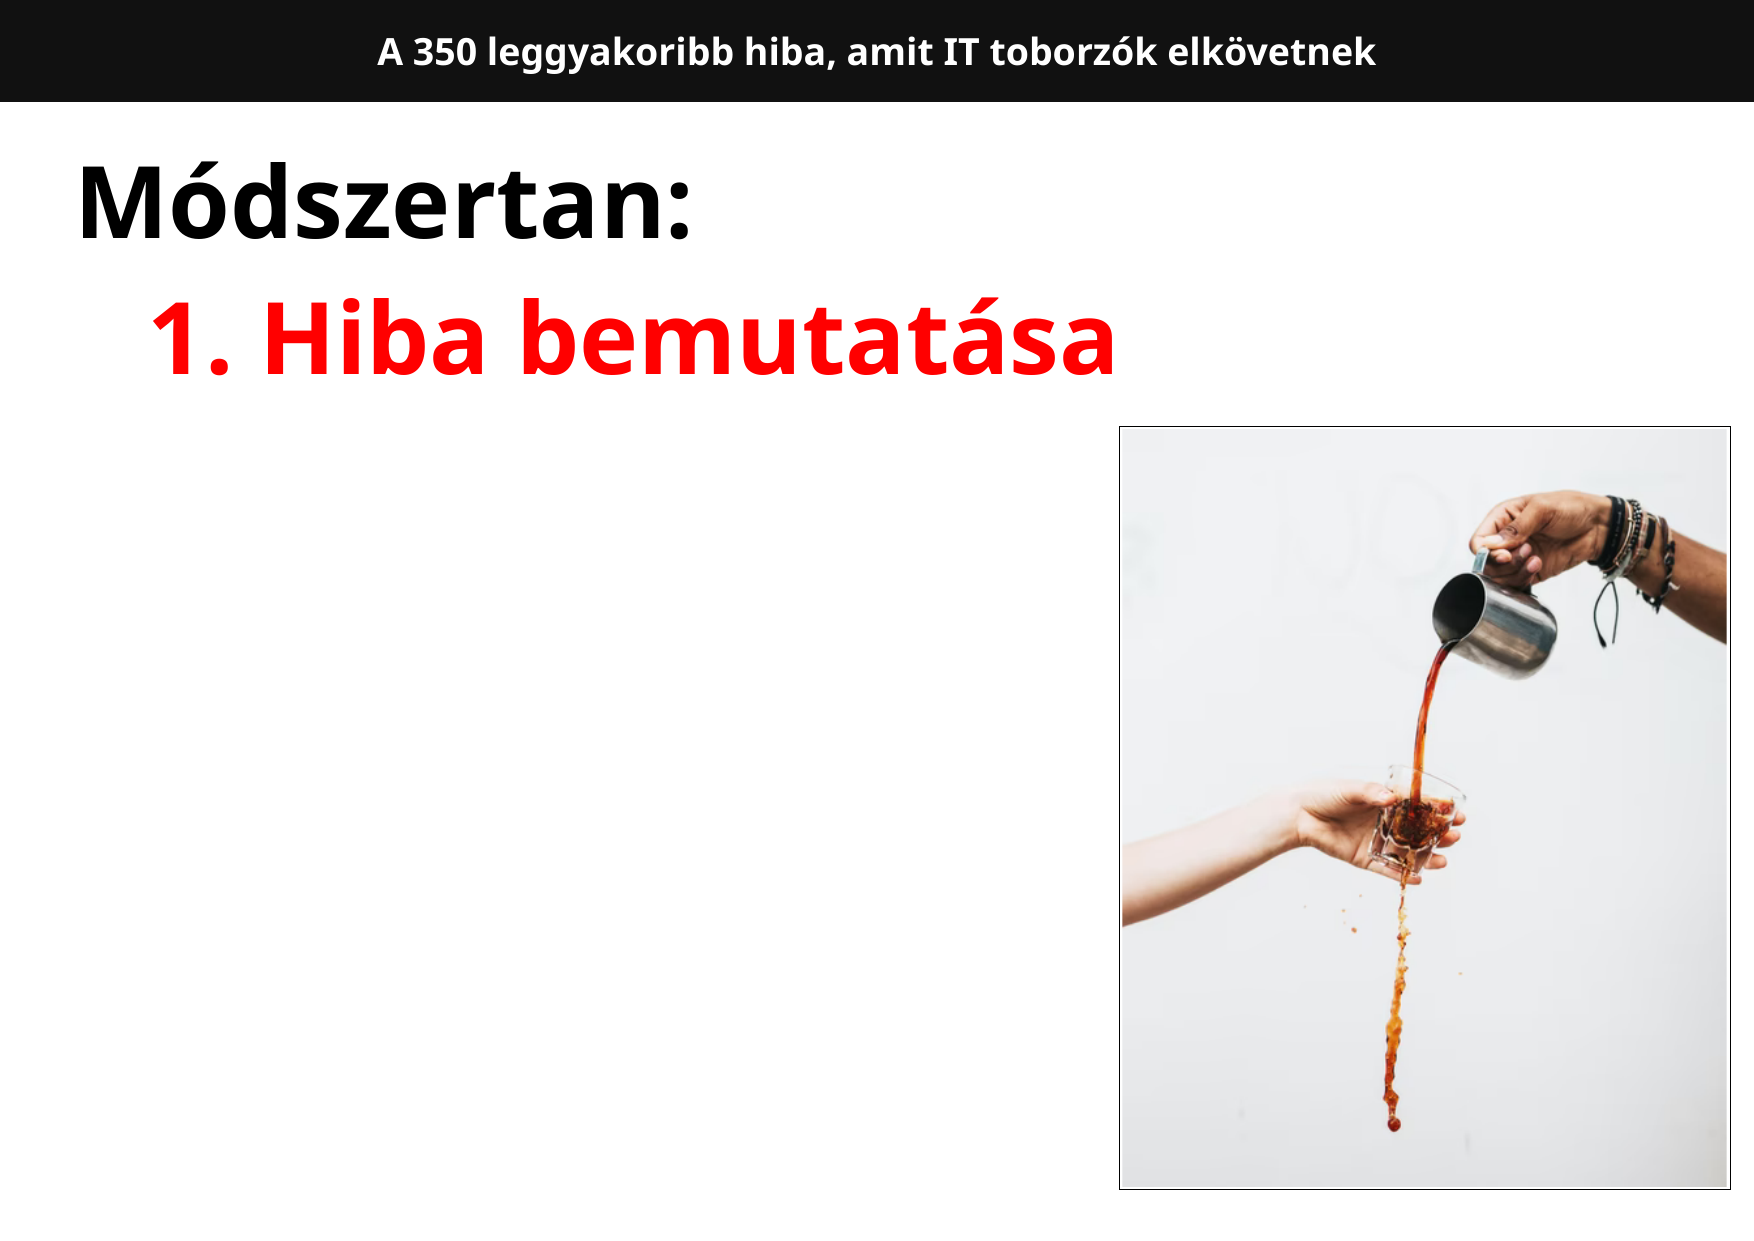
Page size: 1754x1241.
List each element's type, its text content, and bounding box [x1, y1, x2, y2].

picture [1122, 429, 1727, 1187]
text Módszertan: [0, 132, 1754, 268]
text 1. Hiba bemutatása [0, 268, 1754, 404]
